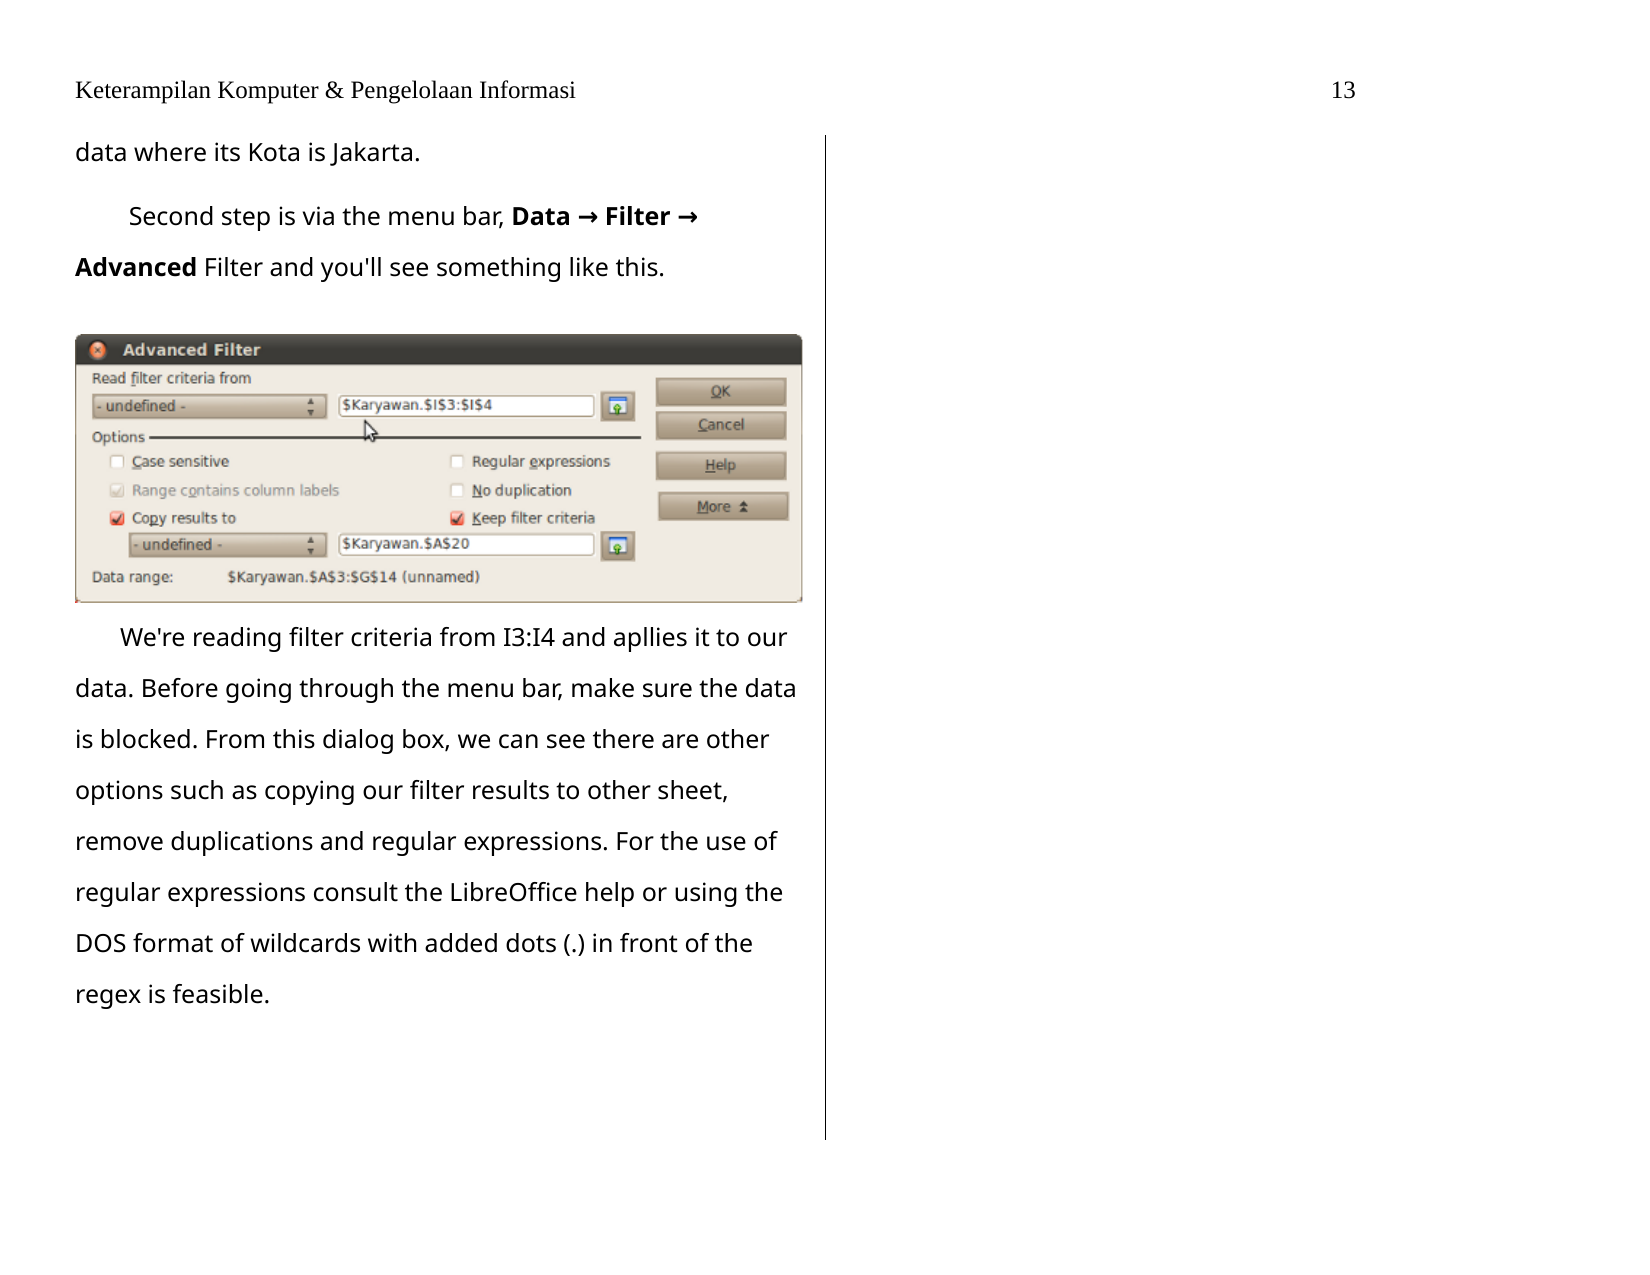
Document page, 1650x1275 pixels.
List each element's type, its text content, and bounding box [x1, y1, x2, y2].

text data where its Kota is Jakarta. [75, 135, 802, 169]
text We're reading filter criteria from I3:I4 and apllies it to our data. Before going through the menu bar, make sure the data is blocked. From this dialog box, we can see there are other options such as copying our filter results to other sheet, remove duplications and regular expressions. For the use of regular expressions consult the LibreOffice help or using the DOS format of wildcards with added dots (.) in front of the regex is feasible. [75, 603, 802, 1011]
picture [75, 334, 803, 603]
text Second step is via the menu bar, Data → Filter → Advanced Filter and you'll see something like this. [75, 198, 802, 284]
text [75, 313, 802, 334]
